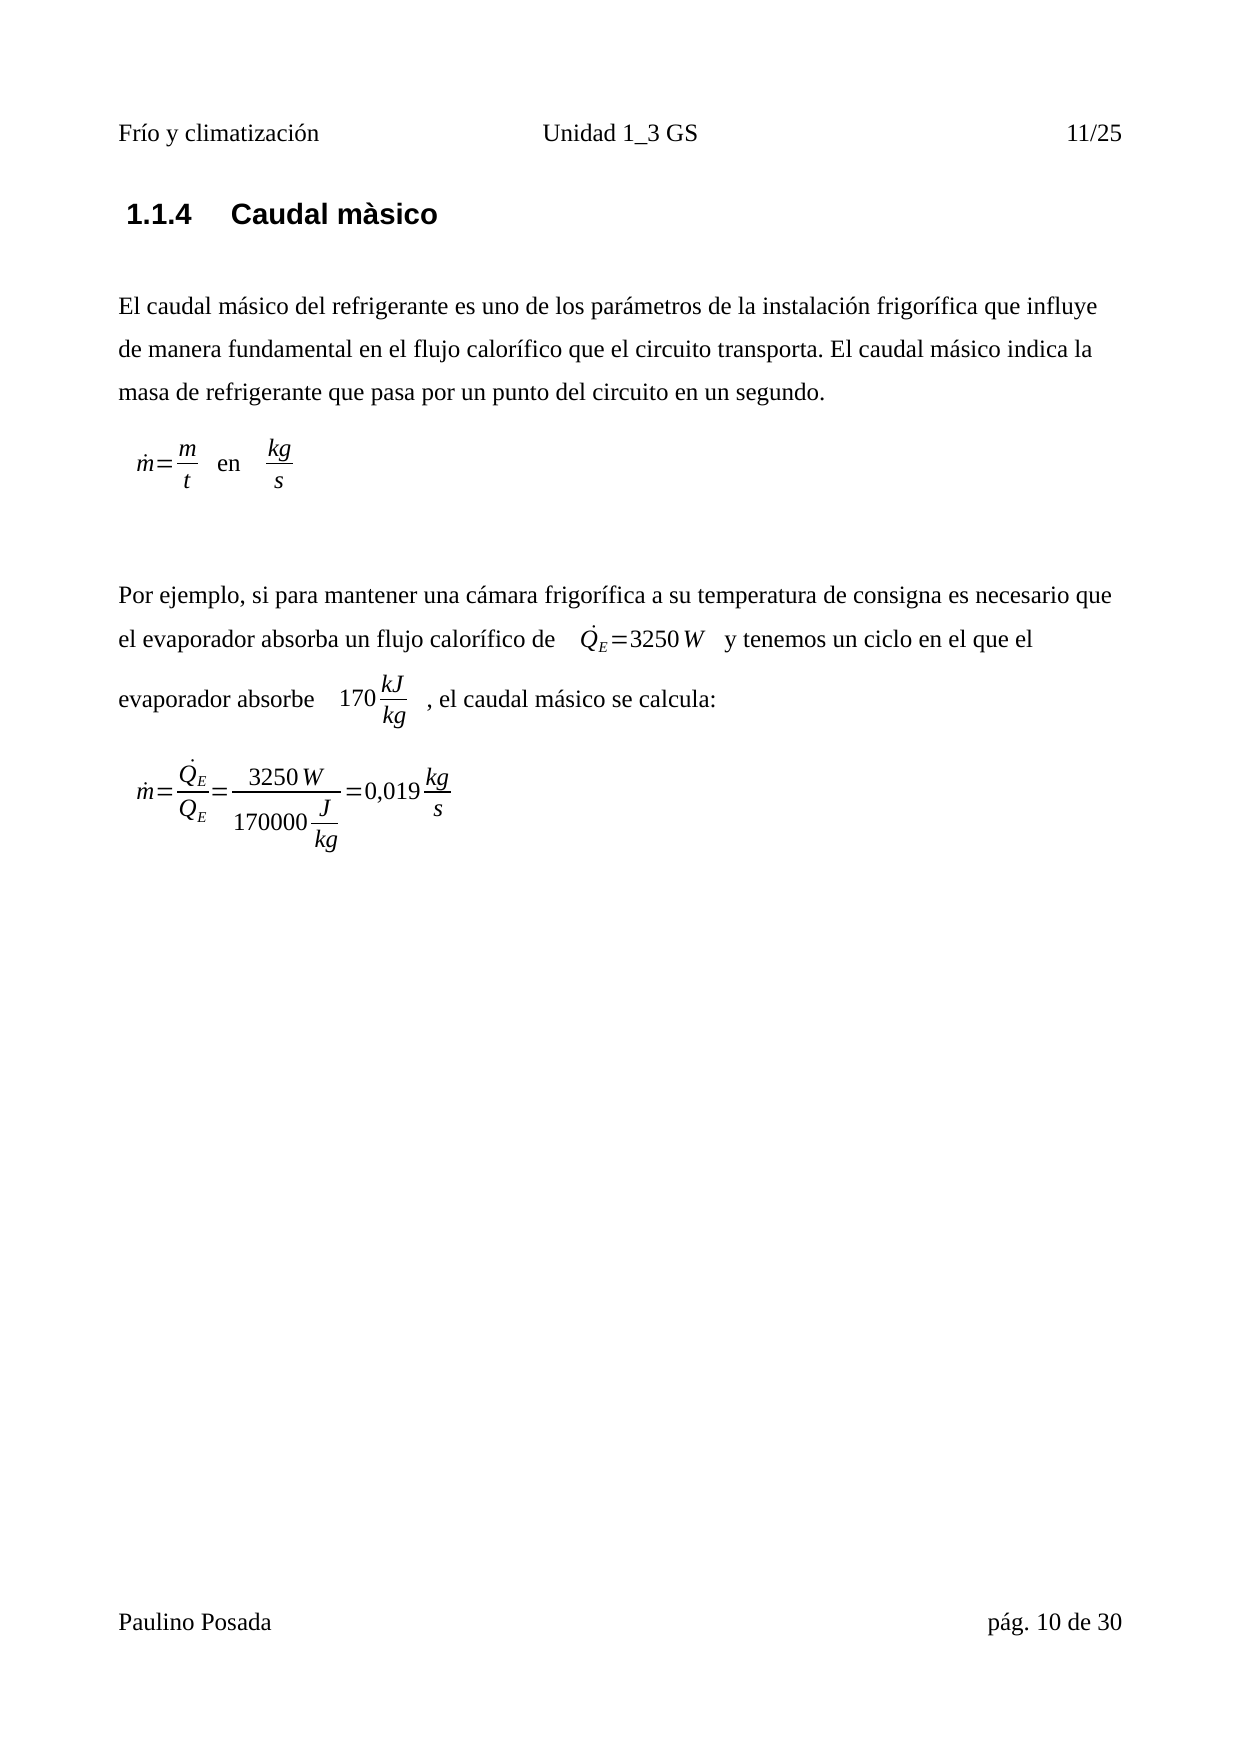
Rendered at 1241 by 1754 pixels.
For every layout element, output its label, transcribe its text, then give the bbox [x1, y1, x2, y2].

text El caudal másico del refrigerante es uno de los parámetros de la instalación frigorífica que influye de manera fundamental en el flujo calorífico que el circuito transporta. El caudal másico indica la masa de refrigerante que pasa por un punto del circuito en un segundo. [118, 291, 1122, 406]
subtitle Caudal màsico [118, 197, 1122, 231]
text Por ejemplo, si para mantener una cámara frigorífica a su temperatura de consigna es necesario que el evaporador absorba un flujo calorífico de y tenemos un ciclo en el que el evaporador absorbe , el caudal másico se calcula: [118, 581, 1122, 729]
text en [118, 435, 1122, 494]
